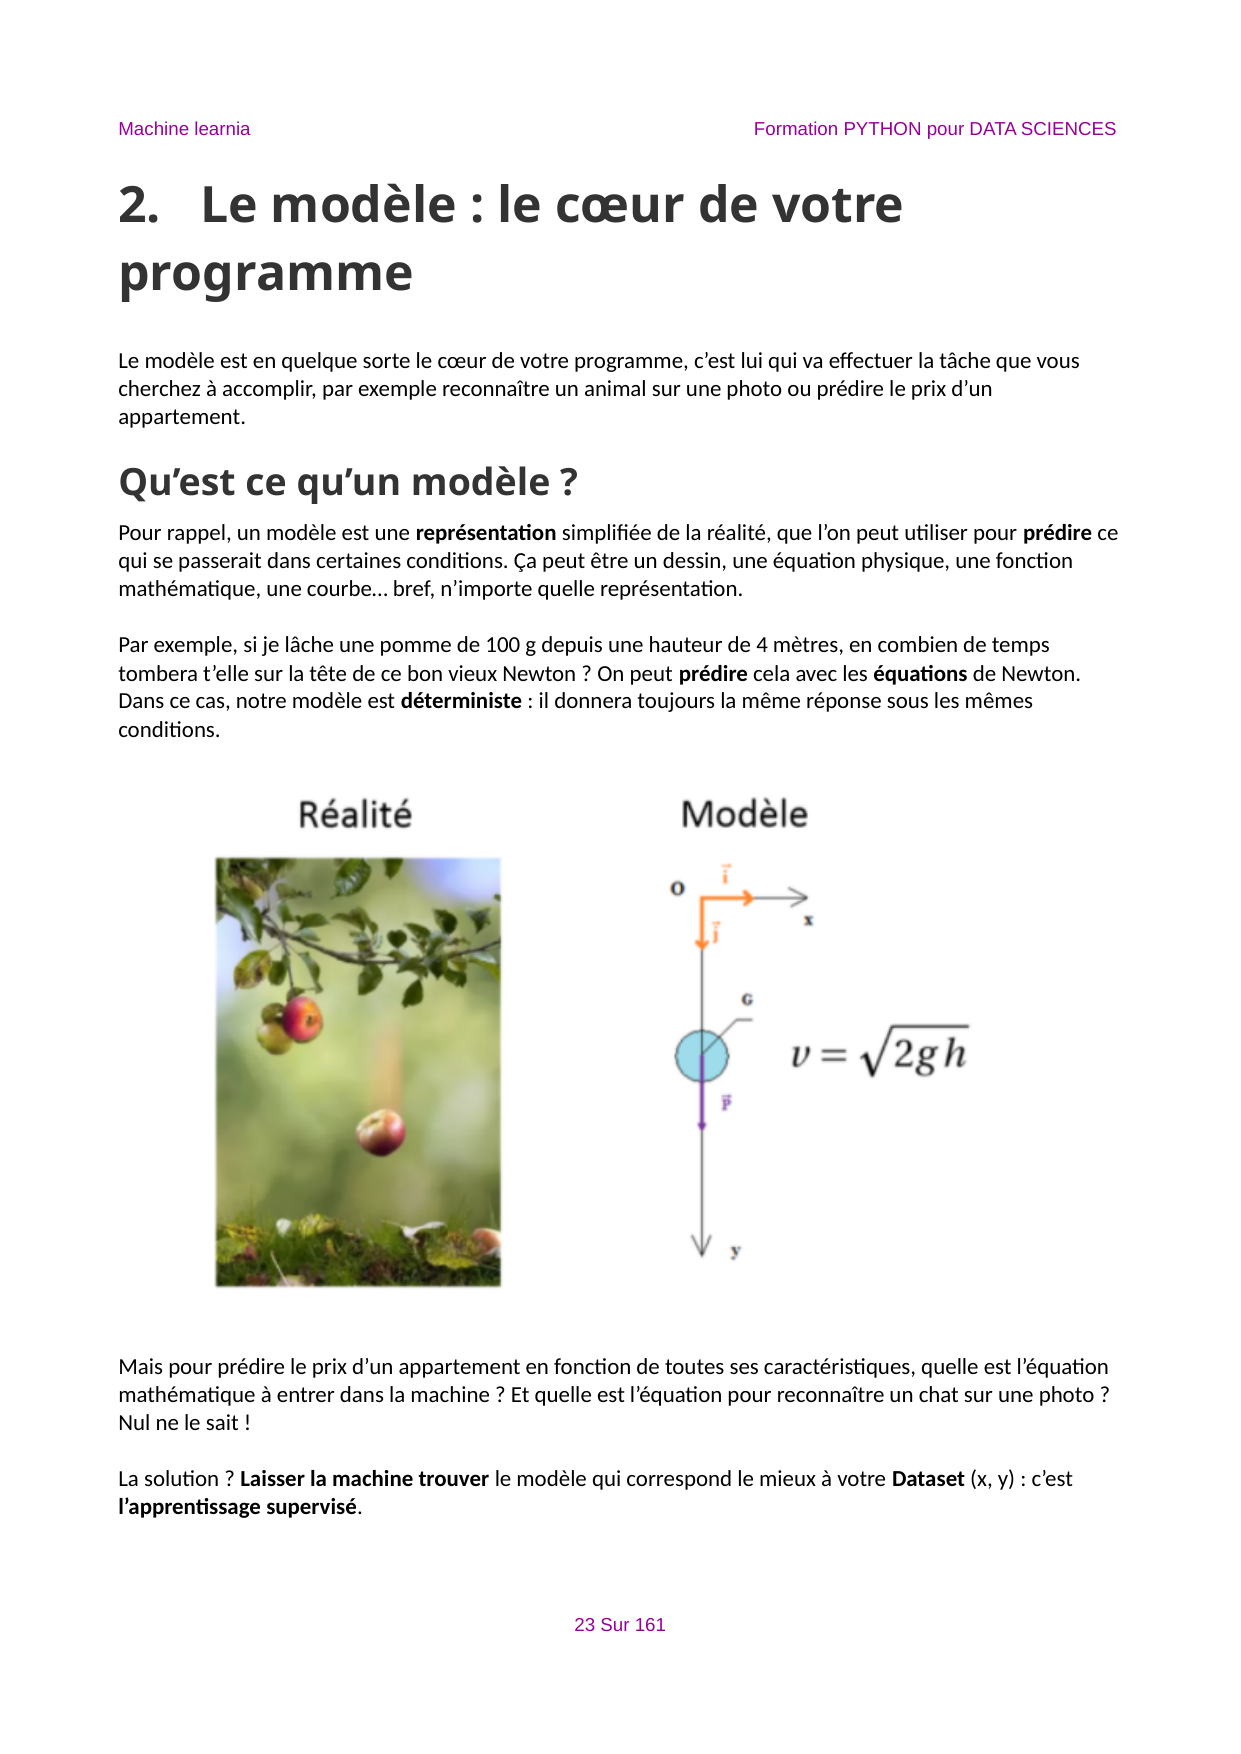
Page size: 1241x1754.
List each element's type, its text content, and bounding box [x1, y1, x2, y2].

text Le modèle est en quelque sorte le cœur de votre programme, c’est lui qui va effectuer la tâche que vous cherchez à accomplir, par exemple reconnaître un animal sur une photo ou prédire le prix d’un appartement. [118, 346, 1122, 430]
subtitle 2. Le modèle : le cœur de votre programme [118, 169, 1122, 305]
subtitle Qu’est ce qu’un modèle ? [118, 455, 1122, 506]
text Par exemple, si je lâche une pomme de 100 g depuis une hauteur de 4 mètres, en combien de temps tombera t’elle sur la tête de ce bon vieux Newton ? On peut prédire cela avec les équations de Newton. Dans ce cas, notre modèle est déterministe : il donnera toujours la même réponse sous les mêmes conditions. [118, 631, 1122, 743]
text La solution ? Laisser la machine trouver le modèle qui correspond le mieux à votre Dataset (x, y) : c’est l’apprentissage supervisé. [118, 1464, 1122, 1520]
picture [199, 770, 1041, 1324]
text Pour rappel, un modèle est une représentation simplifiée de la réalité, que l’on peut utiliser pour prédire ce qui se passerait dans certaines conditions. Ça peut être un dessin, une équation physique, une fonction mathématique, une courbe… bref, n’importe quelle représentation. [118, 518, 1122, 603]
text Mais pour prédire le prix d’un appartement en fonction de toutes ses caractéristiques, quelle est l’équation mathématique à entrer dans la machine ? Et quelle est l’équation pour reconnaître un chat sur une photo ? Nul ne le sait ! [118, 1352, 1122, 1436]
